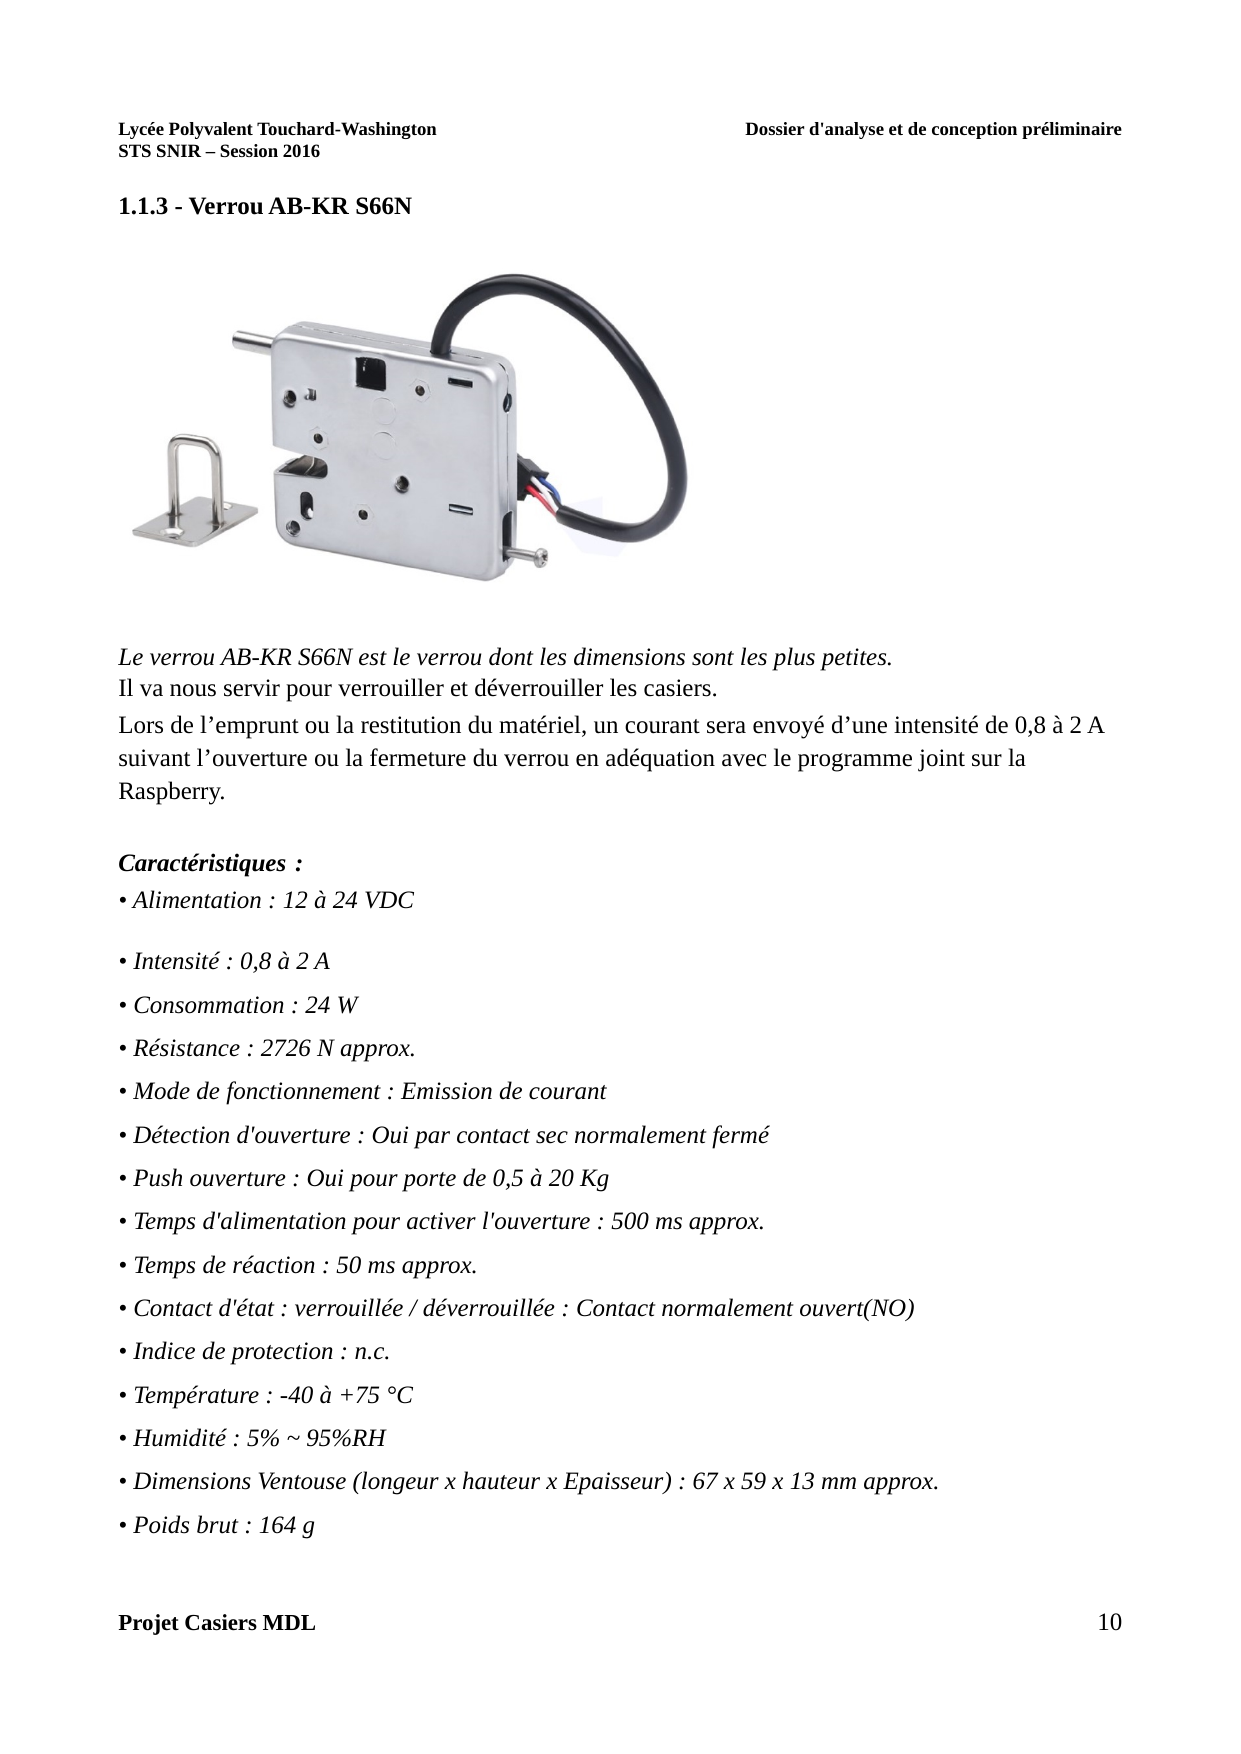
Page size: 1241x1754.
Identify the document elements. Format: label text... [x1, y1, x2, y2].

text Le verrou AB-KR S66N est le verrou dont les dimensions sont les plus petites. [118, 642, 1122, 671]
text • Résistance : 2726 N approx. [118, 1033, 1122, 1062]
subtitle 1.1.3 - Verrou AB-KR S66N [118, 191, 1122, 219]
text • Mode de fonctionnement : Emission de courant [118, 1076, 1122, 1105]
text • Push ouverture : Oui pour porte de 0,5 à 20 Kg [118, 1163, 1122, 1192]
text • Humidité : 5% ~ 95%RH [118, 1423, 1122, 1452]
text • Dimensions Ventouse (longeur x hauteur x Epaisseur) : 67 x 59 x 13 mm approx. [118, 1466, 1122, 1495]
text Caractéristiques : [118, 848, 1122, 877]
text Lors de l’emprunt ou la restitution du matériel, un courant sera envoyé d’une intensité de 0,8 à 2 A suivant l’ouverture ou la fermeture du verrou en adéquation avec le programme joint sur la Raspberry. [118, 710, 1122, 804]
text • Indice de protection : n.c. [118, 1336, 1122, 1365]
text • Contact d'état : verrouillée / déverrouillée : Contact normalement ouvert(NO) [118, 1293, 1122, 1322]
text • Intensité : 0,8 à 2 A [118, 946, 1122, 975]
text • Température : -40 à +75 °C [118, 1380, 1122, 1408]
text • Consommation : 24 W [118, 990, 1122, 1018]
text • Alimentation : 12 à 24 VDC [118, 885, 1122, 914]
text Il va nous servir pour verrouiller et déverrouiller les casiers. [118, 673, 1122, 702]
text • Temps d'alimentation pour activer l'ouverture : 500 ms approx. [118, 1206, 1122, 1235]
picture [118, 232, 705, 624]
text • Poids brut : 164 g [118, 1510, 1122, 1538]
text • Détection d'ouverture : Oui par contact sec normalement fermé [118, 1120, 1122, 1148]
text • Temps de réaction : 50 ms approx. [118, 1250, 1122, 1278]
